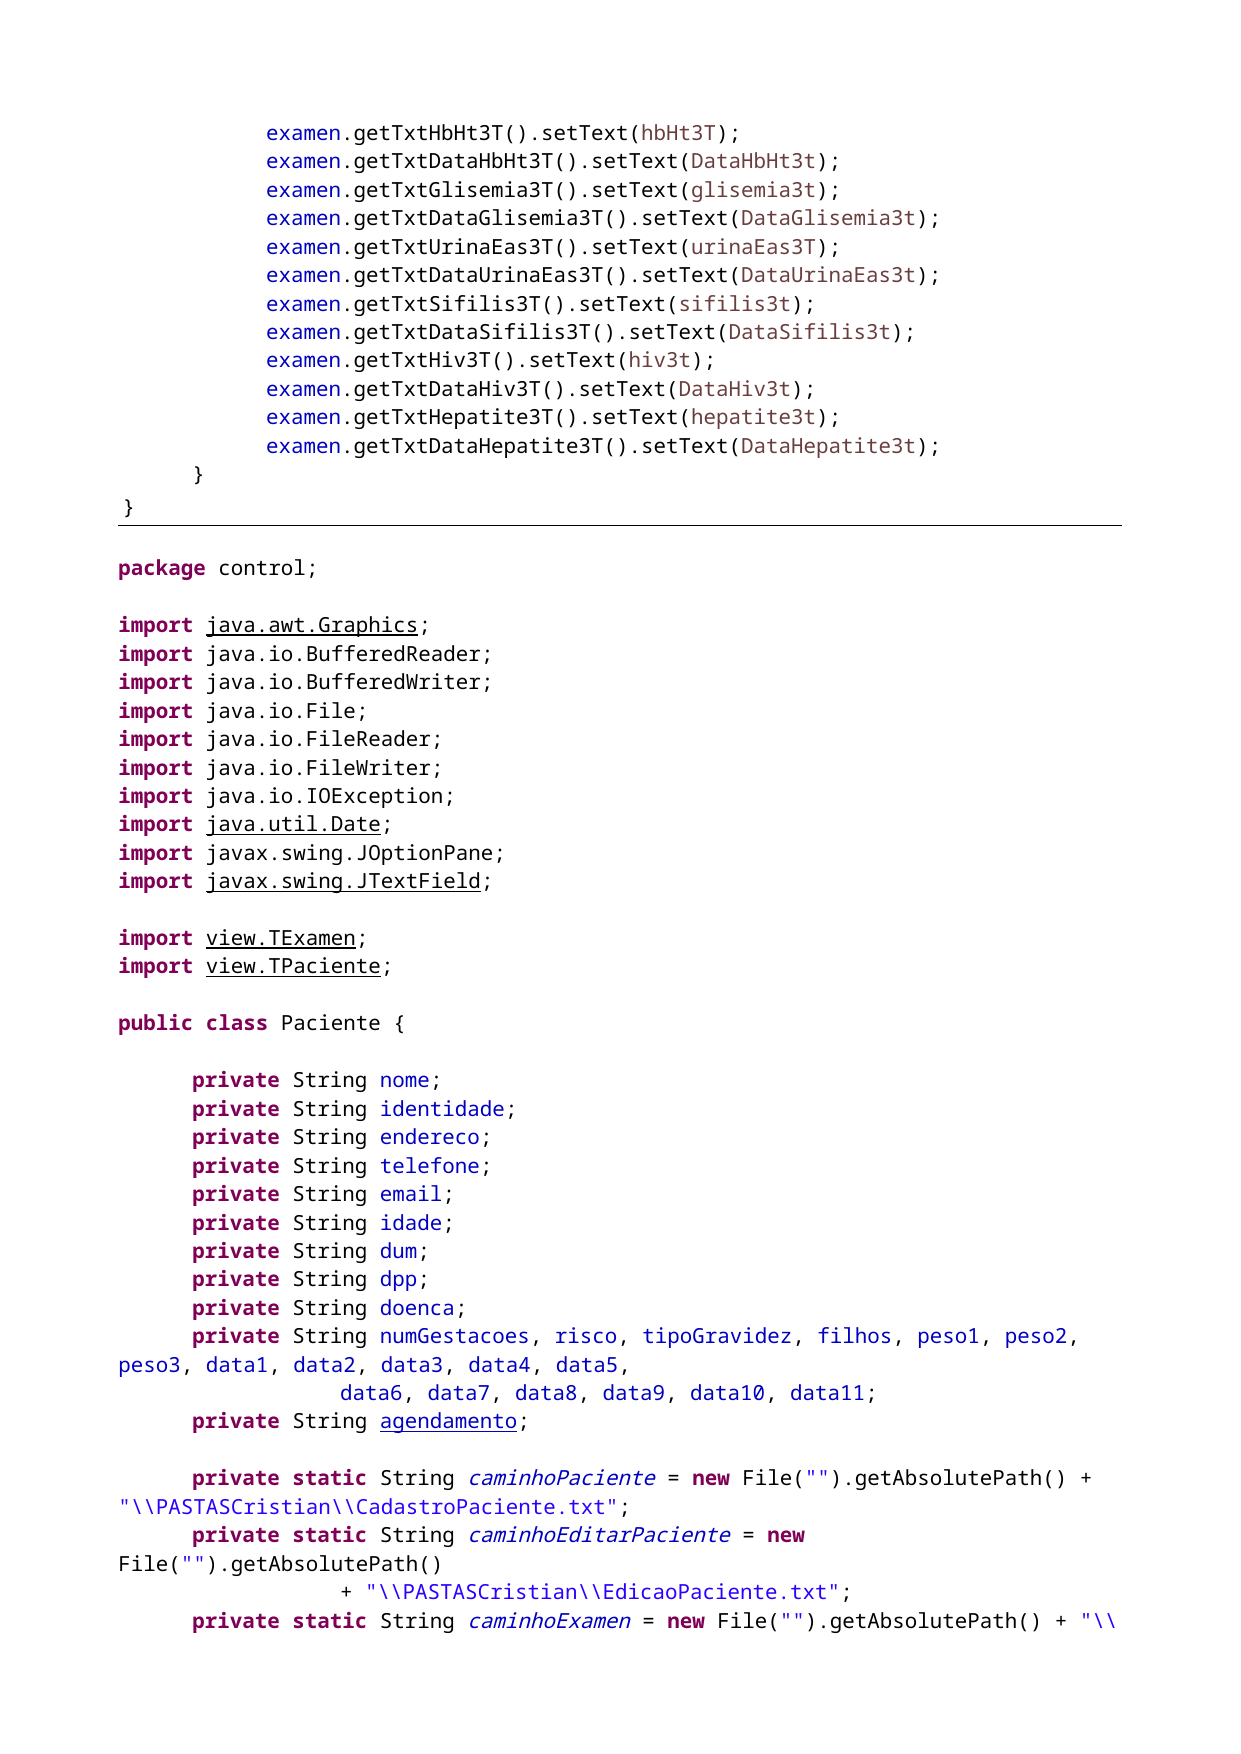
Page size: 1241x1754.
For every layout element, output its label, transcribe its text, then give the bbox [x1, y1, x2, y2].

text examen.getTxtUrinaEas3T().setText(urinaEas3T); [118, 232, 1122, 260]
text private String doenca; [118, 1293, 1122, 1321]
text import javax.swing.JTextField; [118, 866, 1122, 895]
text examen.getTxtSifilis3T().setText(sifilis3t); [118, 289, 1122, 317]
text public class Paciente { [118, 1008, 1122, 1037]
text examen.getTxtHepatite3T().setText(hepatite3t); [118, 402, 1122, 431]
text import view.TExamen; [118, 923, 1122, 952]
text examen.getTxtDataUrinaEas3T().setText(DataUrinaEas3t); [118, 260, 1122, 289]
text import java.util.Date; [118, 809, 1122, 838]
text import javax.swing.JOptionPane; [118, 838, 1122, 866]
text import java.io.FileReader; [118, 724, 1122, 753]
text private String endereco; [118, 1122, 1122, 1151]
text import java.io.BufferedReader; [118, 639, 1122, 667]
text } [118, 488, 1122, 525]
text private String idade; [118, 1208, 1122, 1236]
text examen.getTxtGlisemia3T().setText(glisemia3t); [118, 175, 1122, 203]
text private String dum; [118, 1236, 1122, 1264]
text examen.getTxtDataGlisemia3T().setText(DataGlisemia3t); [118, 203, 1122, 232]
text private String identidade; [118, 1094, 1122, 1122]
text private String agendamento; [118, 1407, 1122, 1435]
text import java.io.File; [118, 696, 1122, 724]
text data6, data7, data8, data9, data10, data11; [118, 1378, 1122, 1407]
text private String nome; [118, 1065, 1122, 1094]
text examen.getTxtDataHiv3T().setText(DataHiv3t); [118, 374, 1122, 402]
text private static String caminhoEditarPaciente = new File("").getAbsolutePath() [118, 1520, 1122, 1577]
text examen.getTxtDataHbHt3T().setText(DataHbHt3t); [118, 147, 1122, 175]
text private String dpp; [118, 1264, 1122, 1293]
text private String email; [118, 1179, 1122, 1208]
text import java.io.BufferedWriter; [118, 667, 1122, 696]
text private static String caminhoPaciente = new File("").getAbsolutePath() + "\\PASTASCristian\\CadastroPaciente.txt"; [118, 1463, 1122, 1520]
text } [118, 459, 1122, 488]
text private String numGestacoes, risco, tipoGravidez, filhos, peso1, peso2, peso3, data1, data2, data3, data4, data5, [118, 1321, 1122, 1378]
text import view.TPaciente; [118, 952, 1122, 980]
text package control; [118, 553, 1122, 582]
text import java.io.IOException; [118, 781, 1122, 809]
text examen.getTxtHiv3T().setText(hiv3t); [118, 346, 1122, 374]
text private String telefone; [118, 1151, 1122, 1179]
text + "\\PASTASCristian\\EdicaoPaciente.txt"; [118, 1577, 1122, 1606]
text examen.getTxtDataSifilis3T().setText(DataSifilis3t); [118, 317, 1122, 346]
text import java.awt.Graphics; [118, 610, 1122, 639]
text examen.getTxtHbHt3T().setText(hbHt3T); [118, 118, 1122, 147]
text import java.io.FileWriter; [118, 753, 1122, 781]
text private static String caminhoExamen = new File("").getAbsolutePath() + "\\ [118, 1606, 1122, 1634]
text examen.getTxtDataHepatite3T().setText(DataHepatite3t); [118, 431, 1122, 459]
